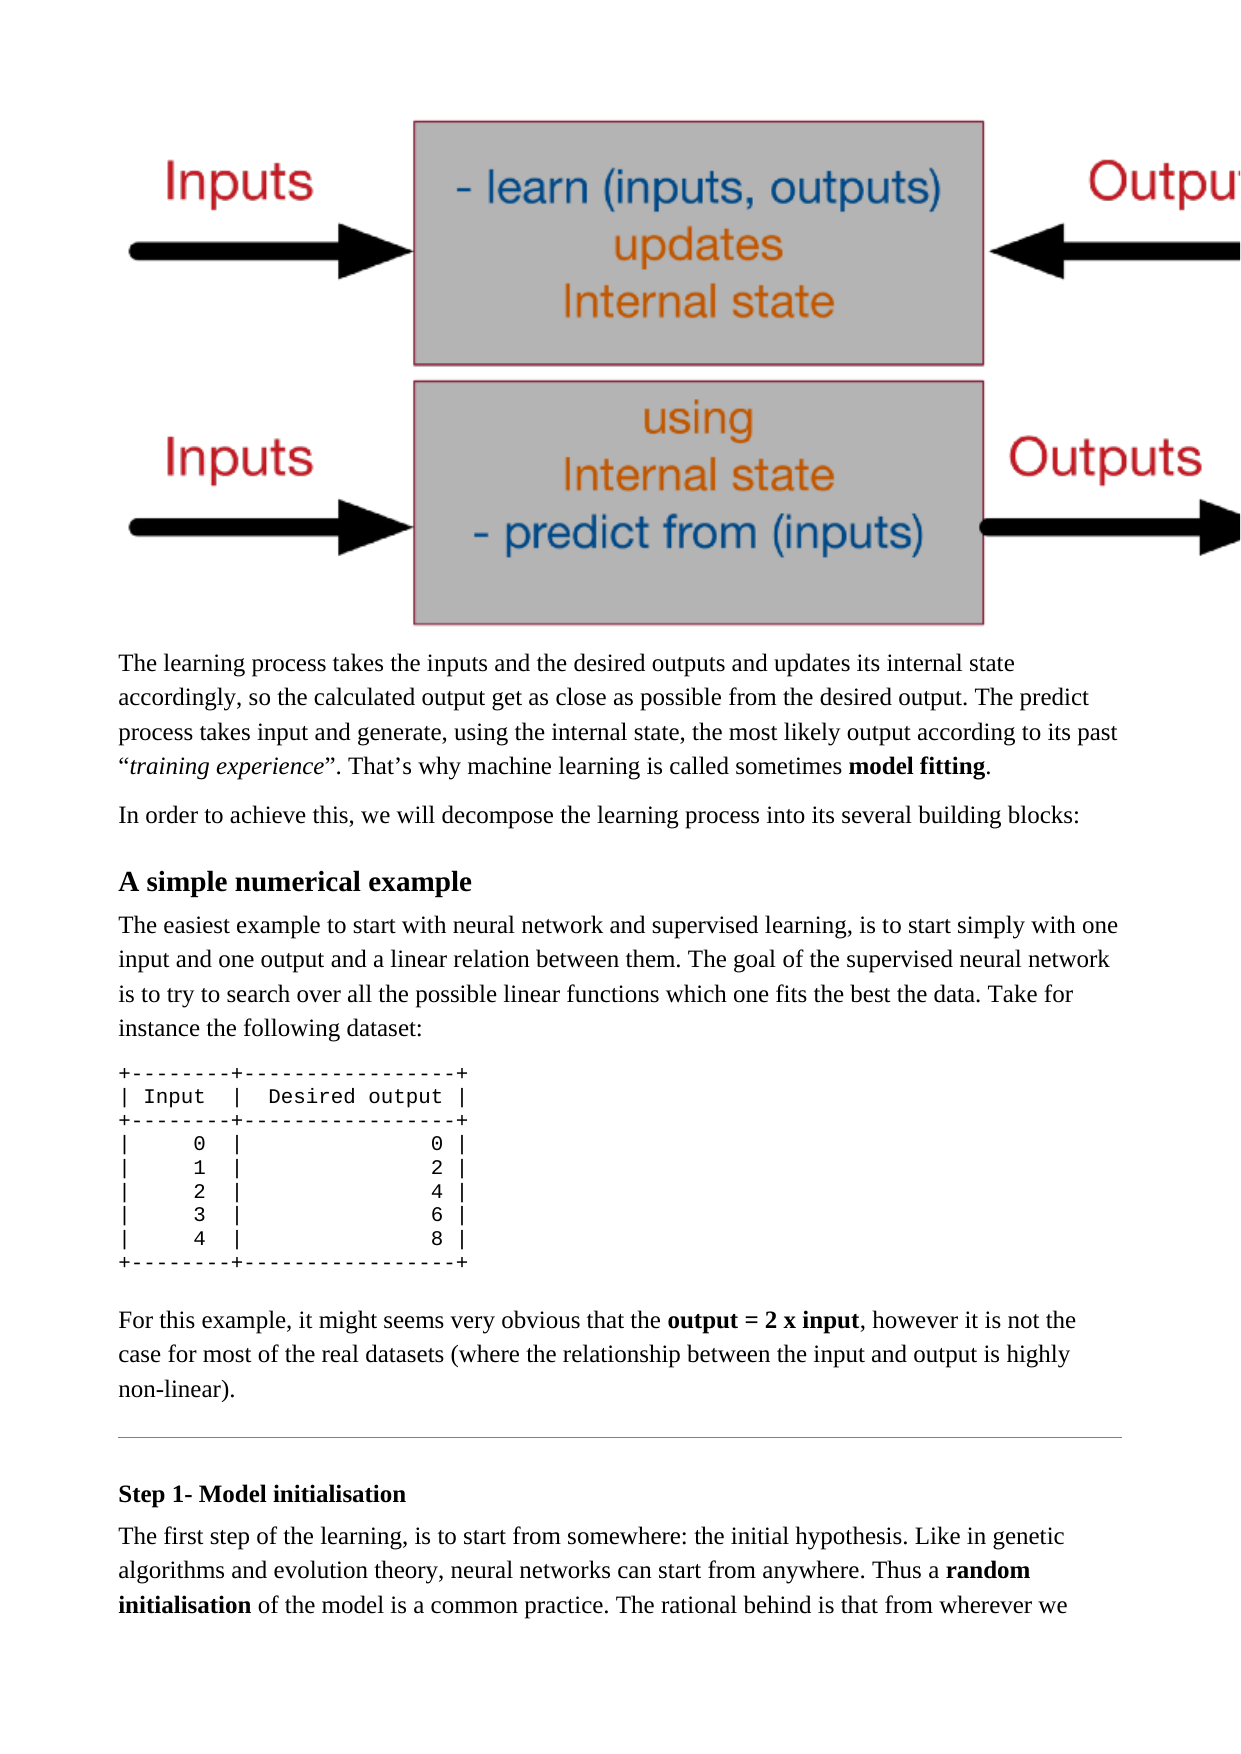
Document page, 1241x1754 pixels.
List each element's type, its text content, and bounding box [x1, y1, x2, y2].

text +--------+-----------------+ [118, 1062, 1122, 1086]
subtitle A simple numerical example [118, 864, 1122, 897]
text The easiest example to start with neural network and supervised learning, is to start simply with one input and one output and a linear relation between them. The goal of the supervised neural network is to try to search over all the possible linear functions which one fits the best the data. Take for instance the following dataset: [118, 910, 1122, 1042]
picture [118, 118, 1241, 628]
text In order to achieve this, we will decompose the learning process into its several building blocks: [118, 800, 1122, 829]
text | 3 | 6 | [118, 1204, 1122, 1228]
text | 0 | 0 | [118, 1133, 1122, 1157]
text | 1 | 2 | [118, 1157, 1122, 1181]
text | 4 | 8 | [118, 1228, 1122, 1252]
text The learning process takes the inputs and the desired outputs and updates its internal state accordingly, so the calculated output get as close as possible from the desired output. The predict process takes input and generate, using the internal state, the most likely output according to its past “training experience”. That’s why machine learning is called sometimes model fitting. [118, 648, 1122, 780]
text For this example, it might seems very obvious that the output = 2 x input, however it is not the case for most of the real datasets (where the relationship between the input and output is highly non-linear). [118, 1305, 1122, 1402]
text +--------+-----------------+ [118, 1110, 1122, 1133]
subtitle Step 1- Model initialisation [118, 1479, 1122, 1508]
text The first step of the learning, is to start from somewhere: the initial hypothesis. Like in genetic algorithms and evolution theory, neural networks can start from anywhere. Thus a random initialisation of the model is a common practice. The rational behind is that from wherever we [118, 1521, 1122, 1618]
text | Input | Desired output | [118, 1086, 1122, 1110]
text | 2 | 4 | [118, 1181, 1122, 1204]
text +--------+-----------------+ [118, 1252, 1122, 1275]
